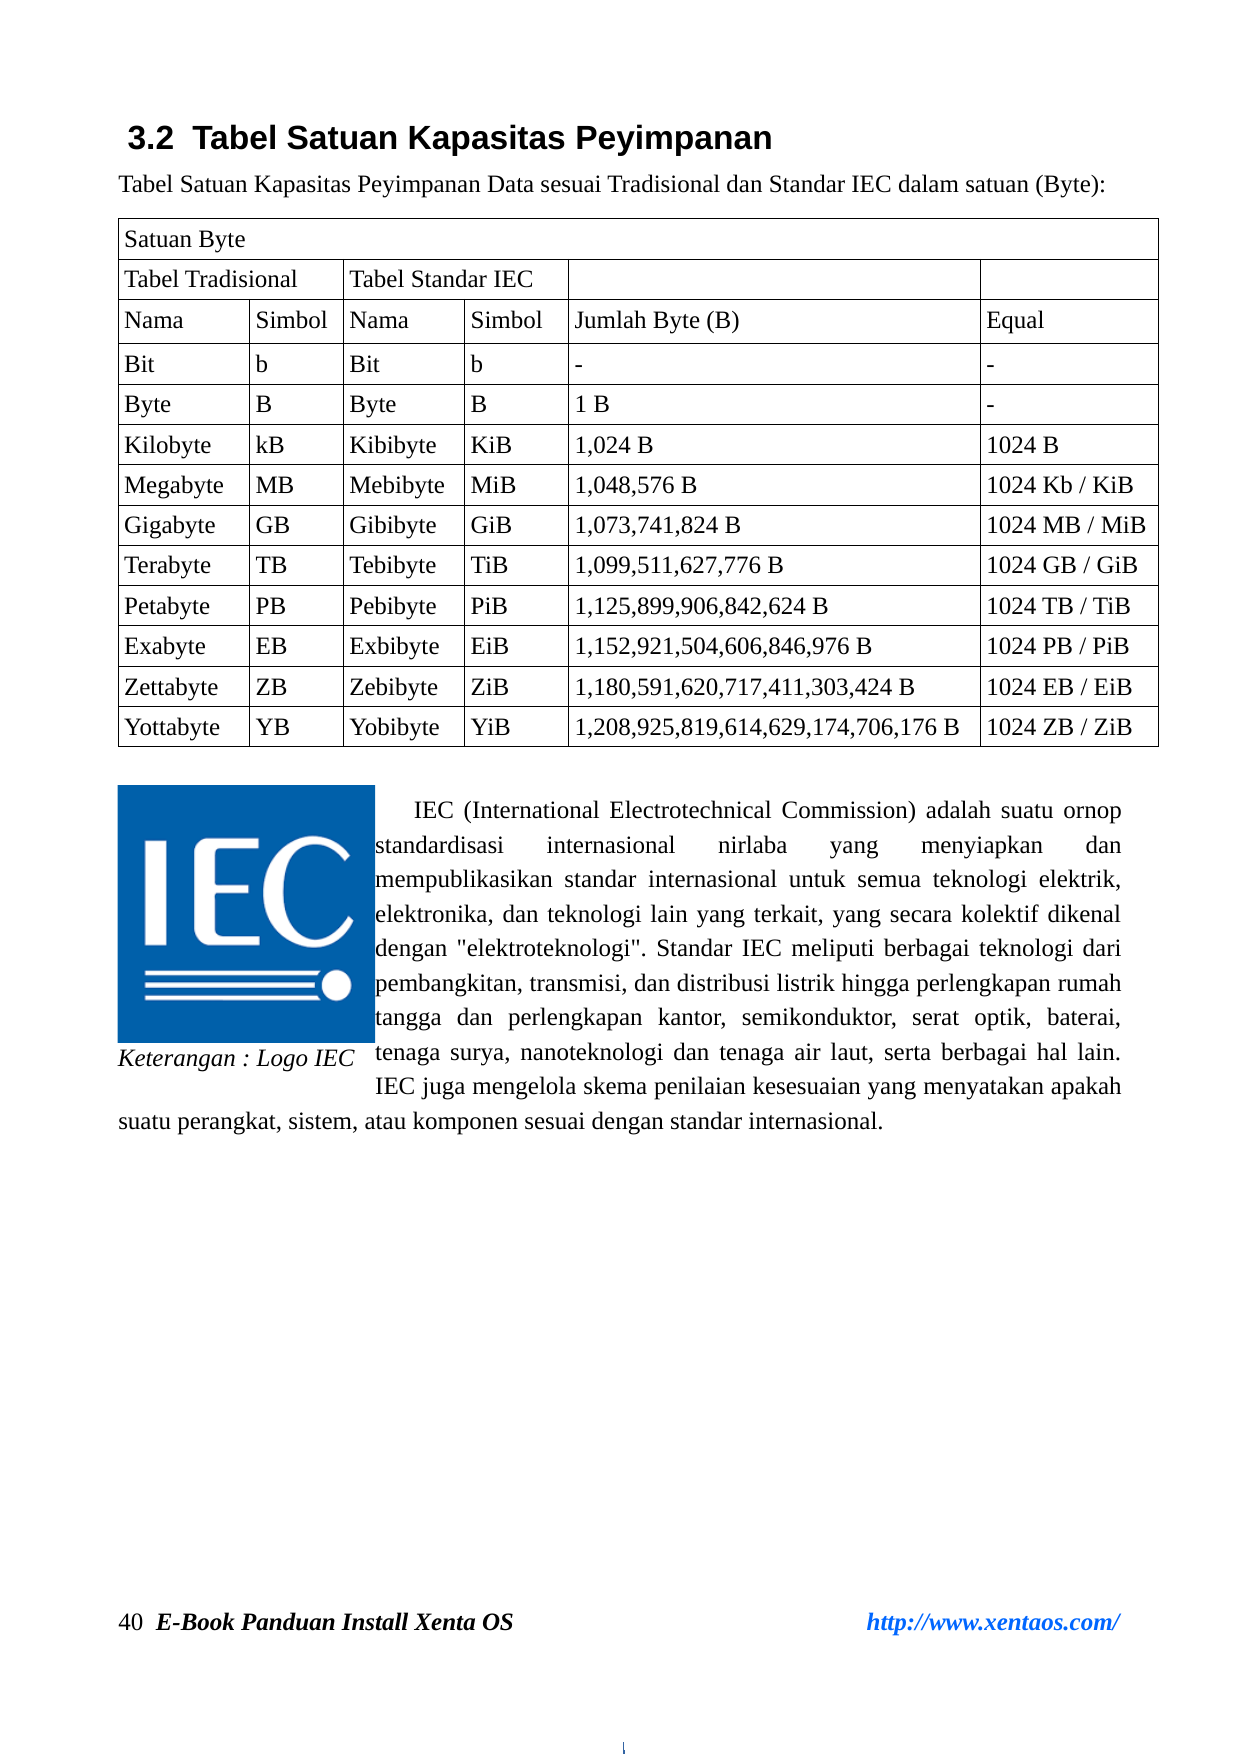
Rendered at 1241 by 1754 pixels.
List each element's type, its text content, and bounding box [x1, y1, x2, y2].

table_cell KiB [465, 425, 568, 464]
table_cell 1,099,511,627,776 B [569, 546, 980, 585]
subtitle Tabel Satuan Kapasitas Peyimpanan [118, 118, 1122, 157]
table_cell Bit [344, 344, 464, 383]
table_cell 1024 B [981, 425, 1158, 464]
table_cell Tebibyte [344, 546, 464, 585]
table_cell 1,125,899,906,842,624 B [569, 586, 980, 625]
table_cell PiB [465, 586, 568, 625]
table_cell - [981, 385, 1158, 424]
table_cell Kilobyte [119, 425, 249, 464]
table_cell Simbol [465, 300, 568, 343]
table_cell B [250, 385, 343, 424]
table_cell YiB [465, 707, 568, 746]
table_cell MiB [465, 465, 568, 504]
table_cell Terabyte [119, 546, 249, 585]
table_cell kB [250, 425, 343, 464]
table_header Satuan Byte [119, 219, 1158, 259]
table_cell TiB [465, 546, 568, 585]
table_cell Gibibyte [344, 506, 464, 545]
table_cell EB [250, 626, 343, 666]
table_cell ZB [250, 667, 343, 706]
table_cell Bit [119, 344, 249, 383]
table_cell Tabel Standar IEC [344, 260, 568, 299]
table_cell GiB [465, 506, 568, 545]
table_cell EiB [465, 626, 568, 666]
table_cell 1,208,925,819,614,629,174,706,176 B [569, 707, 980, 746]
table_cell b [250, 344, 343, 383]
table_cell 1024 EB / EiB [981, 667, 1158, 706]
picture [117, 785, 375, 1043]
table_cell MB [250, 465, 343, 504]
table_cell 1,024 B [569, 425, 980, 464]
text Keterangan : Logo IEC [118, 1043, 375, 1072]
table_cell 1024 GB / GiB [981, 546, 1158, 585]
text Tabel Satuan Kapasitas Peyimpanan Data sesuai Tradisional dan Standar IEC dalam satuan (Byte): [118, 169, 1122, 198]
table_cell Byte [119, 385, 249, 424]
table_cell Gigabyte [119, 506, 249, 545]
table_cell 1024 ZB / ZiB [981, 707, 1158, 746]
table_cell Megabyte [119, 465, 249, 504]
table_cell 1024 Kb / KiB [981, 465, 1158, 504]
table_cell 1024 MB / MiB [981, 506, 1158, 545]
table_cell Zebibyte [344, 667, 464, 706]
table_cell - [569, 344, 980, 383]
table_cell ZiB [465, 667, 568, 706]
table_cell - [981, 344, 1158, 383]
table_cell Mebibyte [344, 465, 464, 504]
table_cell Nama [344, 300, 464, 343]
text IEC (International Electrotechnical Commission) adalah suatu ornop standardisasi internasional nirlaba yang menyiapkan dan mempublikasikan standar internasional untuk semua teknologi elektrik, elektronika, dan teknologi lain yang terkait, yang secara kolektif dikenal dengan "elektroteknologi". Standar IEC meliputi berbagai teknologi dari pembangkitan, transmisi, dan distribusi listrik hingga perlengkapan rumah tangga dan perlengkapan kantor, semikonduktor, serat optik, baterai, tenaga surya, nanoteknologi dan tenaga air laut, serta berbagai hal lain. IEC juga mengelola skema penilaian kesesuaian yang menyatakan apakah suatu perangkat, sistem, atau komponen sesuai dengan standar internasional. [118, 796, 1122, 1134]
table_cell 1,152,921,504,606,846,976 B [569, 626, 980, 666]
table_cell TB [250, 546, 343, 585]
table_cell GB [250, 506, 343, 545]
table_cell 1,073,741,824 B [569, 506, 980, 545]
table_cell Yottabyte [119, 707, 249, 746]
table_cell Kibibyte [344, 425, 464, 464]
table_cell Tabel Tradisional [119, 260, 343, 299]
table_cell Equal [981, 300, 1158, 343]
table_cell 1,048,576 B [569, 465, 980, 504]
table_cell Jumlah Byte (B) [569, 300, 980, 343]
table_cell [569, 260, 980, 299]
table_cell 1,180,591,620,717,411,303,424 B [569, 667, 980, 706]
table_cell Nama [119, 300, 249, 343]
table_cell Pebibyte [344, 586, 464, 625]
table_cell Petabyte [119, 586, 249, 625]
table_cell Exbibyte [344, 626, 464, 666]
table_cell 1024 TB / TiB [981, 586, 1158, 625]
table_cell PB [250, 586, 343, 625]
table_cell b [465, 344, 568, 383]
table_cell Exabyte [119, 626, 249, 666]
table_cell Simbol [250, 300, 343, 343]
table_cell YB [250, 707, 343, 746]
table_cell [981, 260, 1158, 299]
table_cell B [465, 385, 568, 424]
table_cell Yobibyte [344, 707, 464, 746]
table_cell Byte [344, 385, 464, 424]
table_cell Zettabyte [119, 667, 249, 706]
table_cell 1 B [569, 385, 980, 424]
table_cell 1024 PB / PiB [981, 626, 1158, 666]
